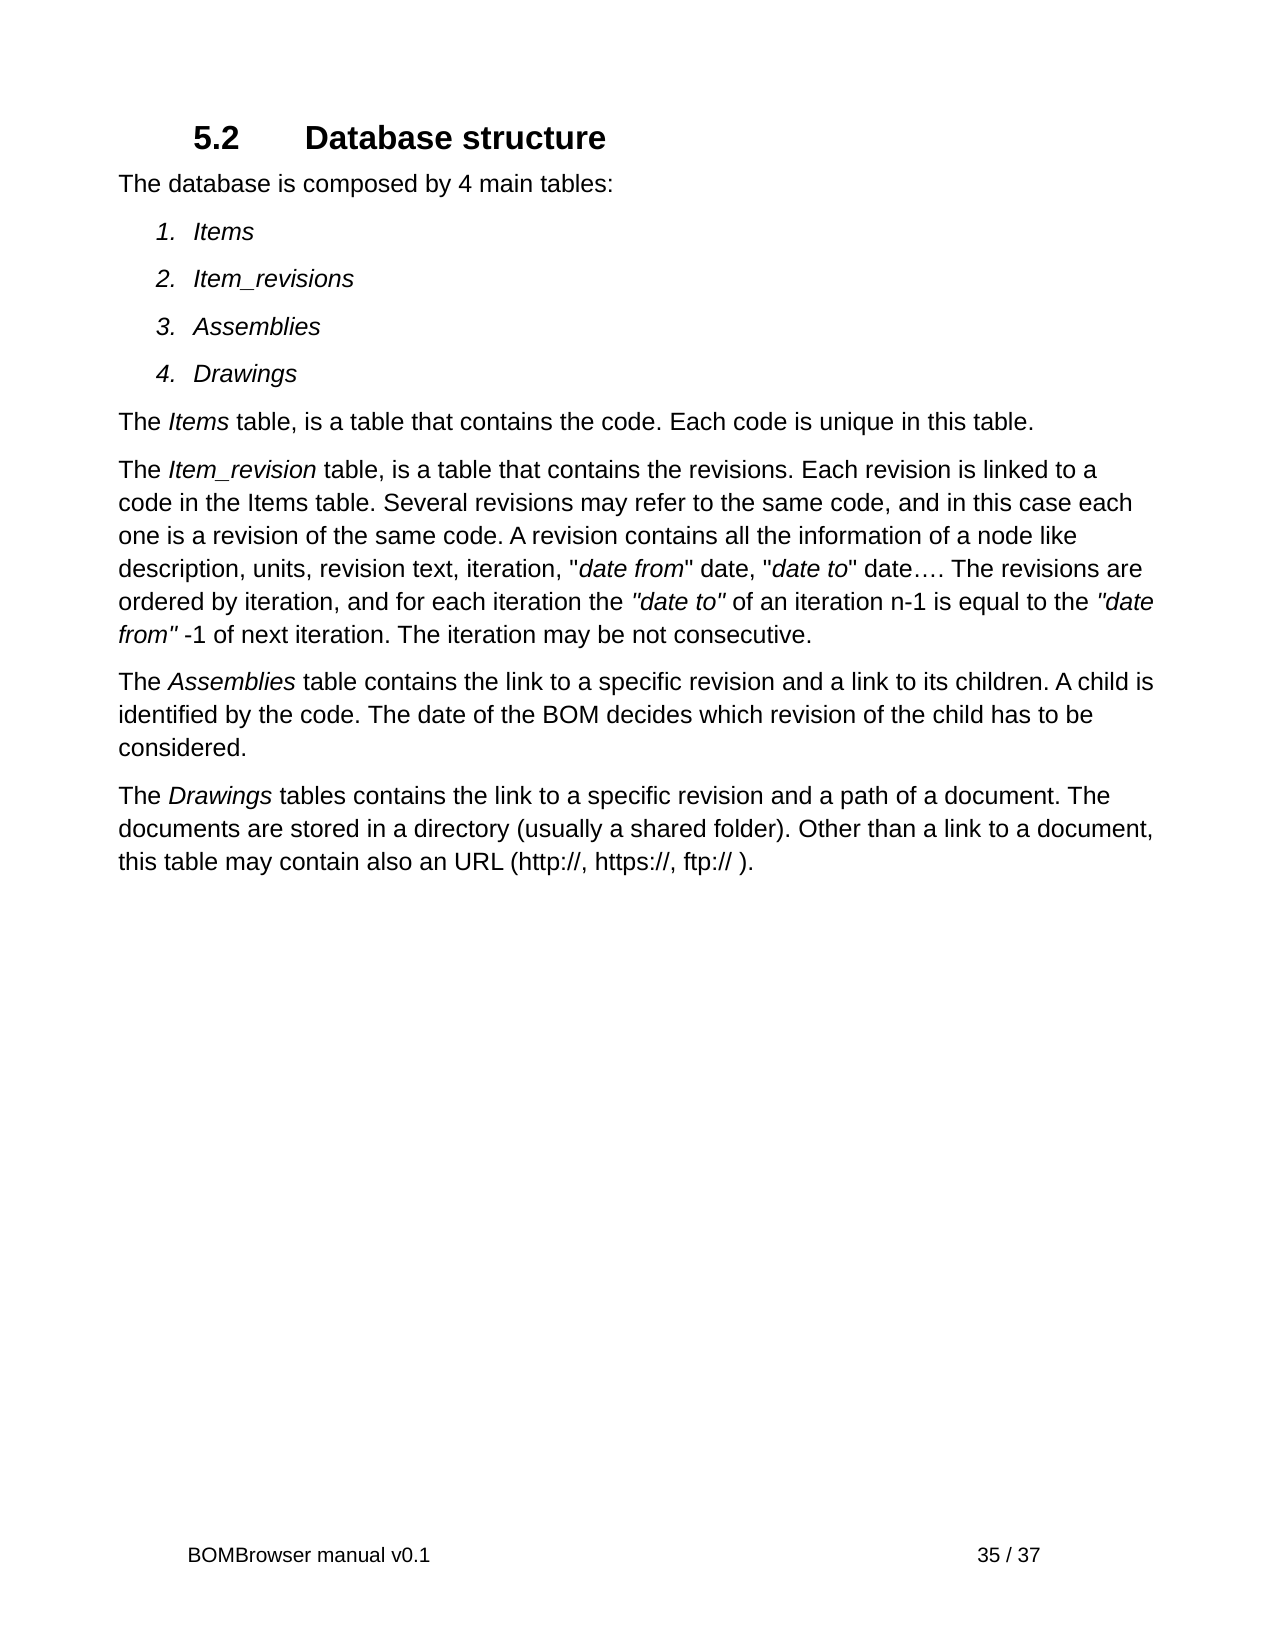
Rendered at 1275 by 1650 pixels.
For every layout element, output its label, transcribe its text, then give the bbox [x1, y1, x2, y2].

text The database is composed by 4 main tables: [118, 169, 1157, 198]
text The Assemblies table contains the link to a specific revision and a link to its children. A child is identified by the code. The date of the BOM decides which revision of the child has to be considered. [118, 667, 1157, 762]
text The Drawings tables contains the link to a specific revision and a path of a document. The documents are stored in a directory (usually a shared folder). Other than a link to a document, this table may contain also an URL (http://, https://, ftp:// ). [118, 781, 1157, 876]
list Items [156, 217, 1157, 245]
list Item_revisions [156, 264, 1157, 293]
list Assemblies [156, 312, 1157, 341]
subtitle Database structure [193, 118, 1157, 157]
text The Item_revision table, is a table that contains the revisions. Each revision is linked to a code in the Items table. Several revisions may refer to the same code, and in this case each one is a revision of the same code. A revision contains all the information of a node like description, units, revision text, iteration, "date from" date, "date to" date…. The revisions are ordered by iteration, and for each iteration the "date to" of an iteration n-1 is equal to the "date from" -1 of next iteration. The iteration may be not consecutive. [118, 455, 1157, 648]
text The Items table, is a table that contains the code. Each code is unique in this table. [118, 407, 1157, 436]
list Drawings [156, 359, 1157, 388]
